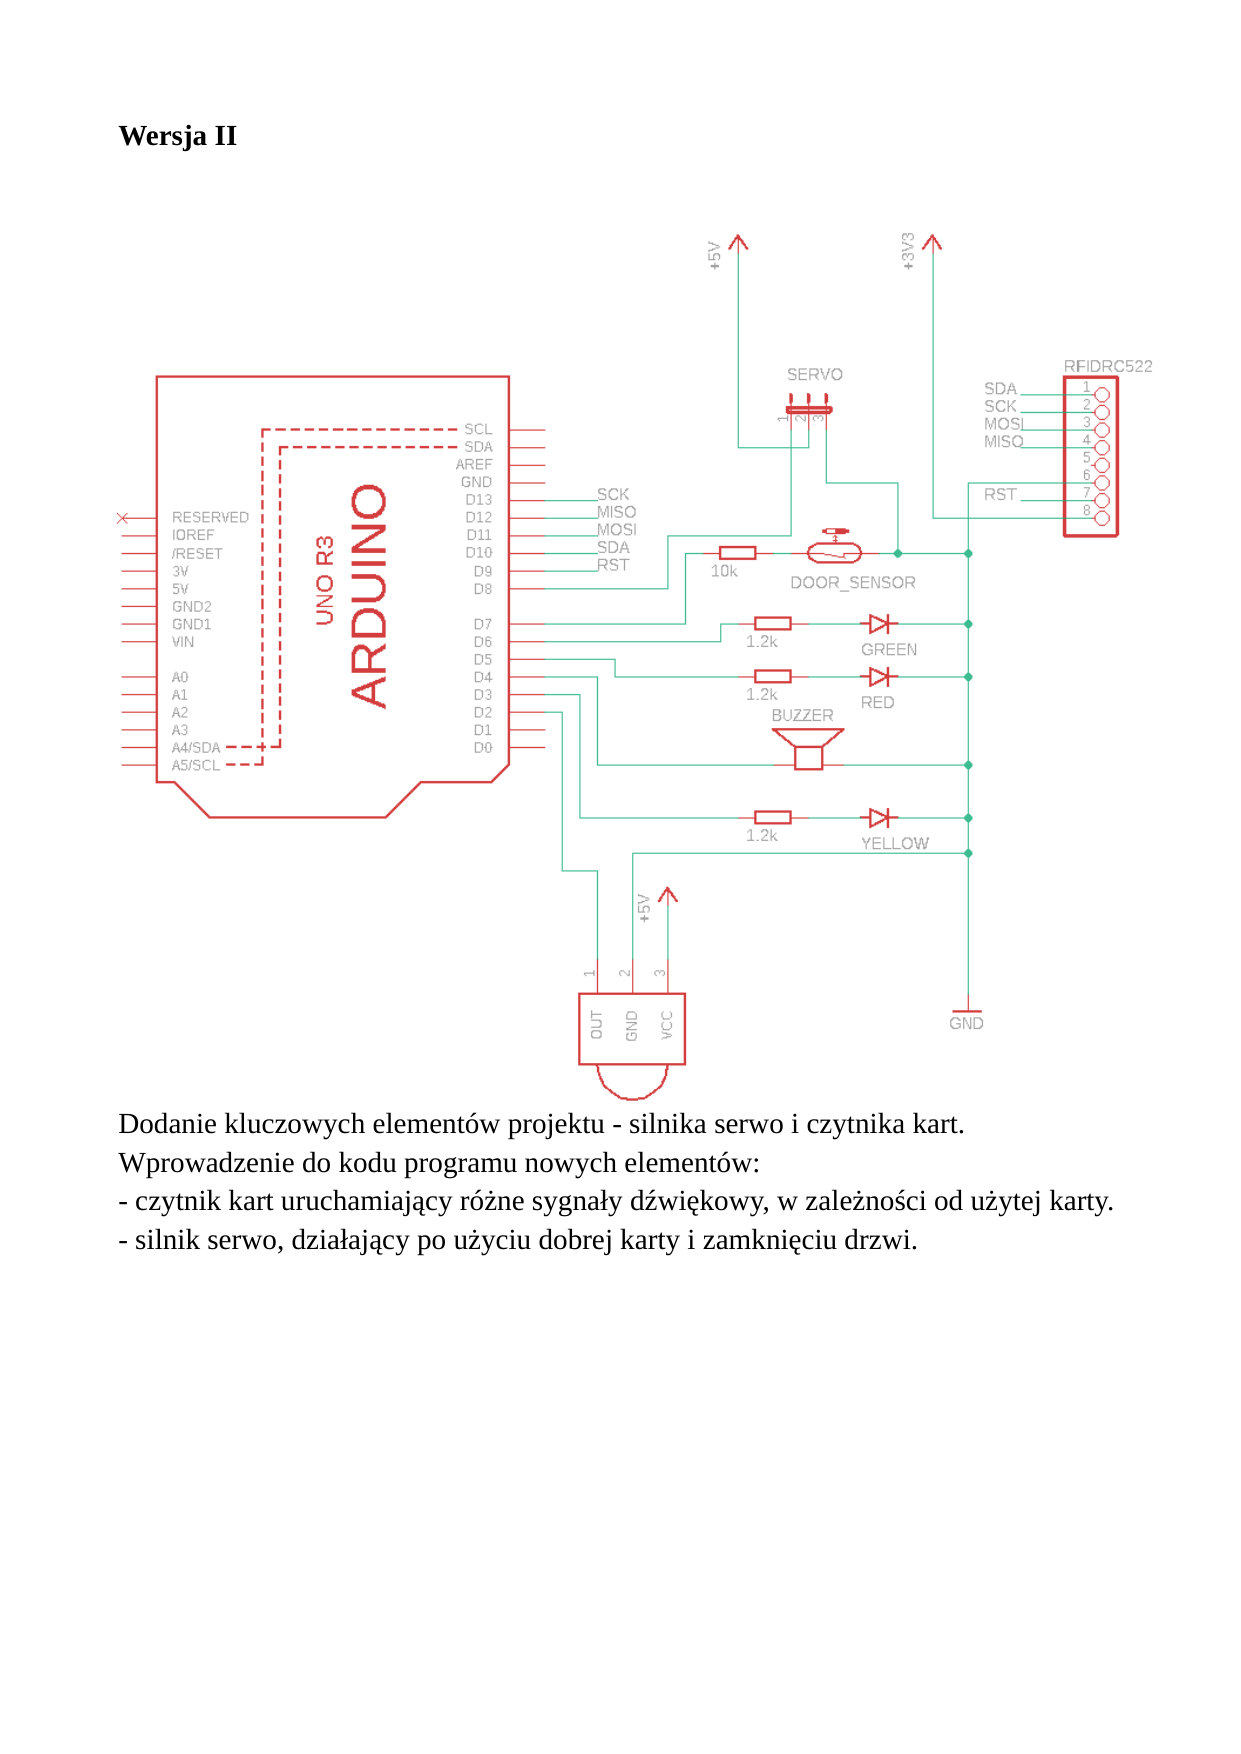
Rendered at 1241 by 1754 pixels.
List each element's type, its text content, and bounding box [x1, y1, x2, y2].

text - silnik serwo, działający po użyciu dobrej karty i zamknięciu drzwi. [118, 1222, 1122, 1255]
text - czytnik kart uruchamiający różne sygnały dźwiękowy, w zależności od użytej karty. [118, 1183, 1122, 1217]
text Wprowadzenie do kodu programu nowych elementów: [118, 1145, 1122, 1178]
text Dodanie kluczowych elementów projektu - silnika serwo i czytnika kart. [118, 1102, 1122, 1140]
picture [90, 218, 1165, 1102]
text [118, 195, 1122, 218]
text Wersja II [118, 118, 1122, 152]
